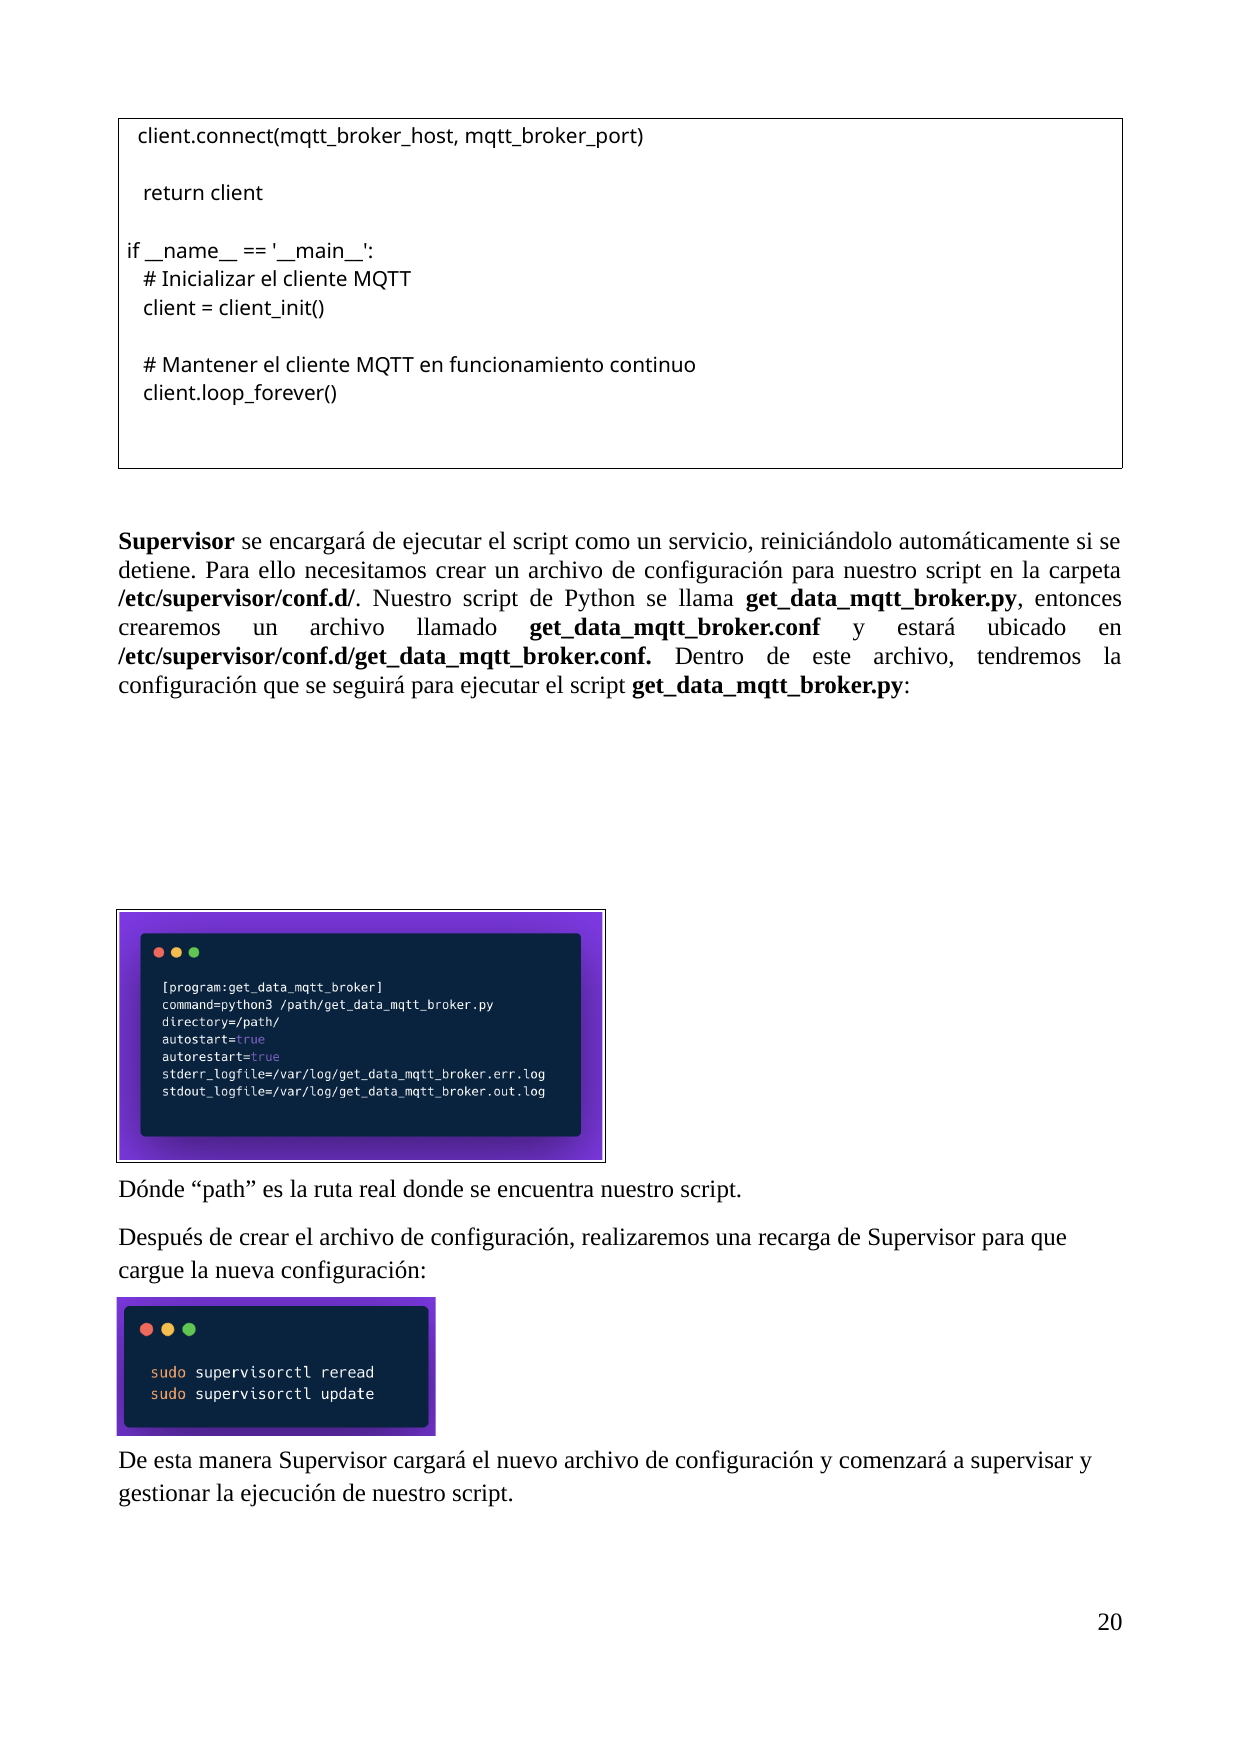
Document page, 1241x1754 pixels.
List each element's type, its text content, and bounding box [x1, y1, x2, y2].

text client.loop_forever() [119, 375, 1122, 407]
text Supervisor se encargará de ejecutar el script como un servicio, reiniciándolo automáticamente si se detiene. Para ello necesitamos crear un archivo de configuración para nuestro script en la carpeta /etc/supervisor/conf.d/. Nuestro script de Python se llama get_data_mqtt_broker.py, entonces crearemos un archivo llamado get_data_mqtt_broker.conf y estará ubicado en /etc/supervisor/conf.d/get_data_mqtt_broker.conf. Dentro de este archivo, tendremos la configuración que se seguirá para ejecutar el script get_data_mqtt_broker.py: [118, 526, 1122, 698]
text Dónde “path” es la ruta real donde se encuentra nuestro script. [118, 1174, 1122, 1203]
text if __name__ == '__main__': [119, 233, 1122, 261]
picture [116, 1297, 436, 1436]
text # Inicializar el cliente MQTT [119, 261, 1122, 290]
text Después de crear el archivo de configuración, realizaremos una recarga de Supervisor para que cargue la nueva configuración: [118, 1222, 1122, 1284]
text client.connect(mqtt_broker_host, mqtt_broker_port) [119, 119, 1122, 150]
text De esta manera Supervisor cargará el nuevo archivo de configuración y comenzará a supervisar y gestionar la ejecución de nuestro script. [118, 1446, 1122, 1507]
text return client [119, 175, 1122, 207]
text client = client_init() [119, 290, 1122, 321]
picture [119, 912, 603, 1160]
text # Mantener el cliente MQTT en funcionamiento continuo [119, 347, 1122, 375]
